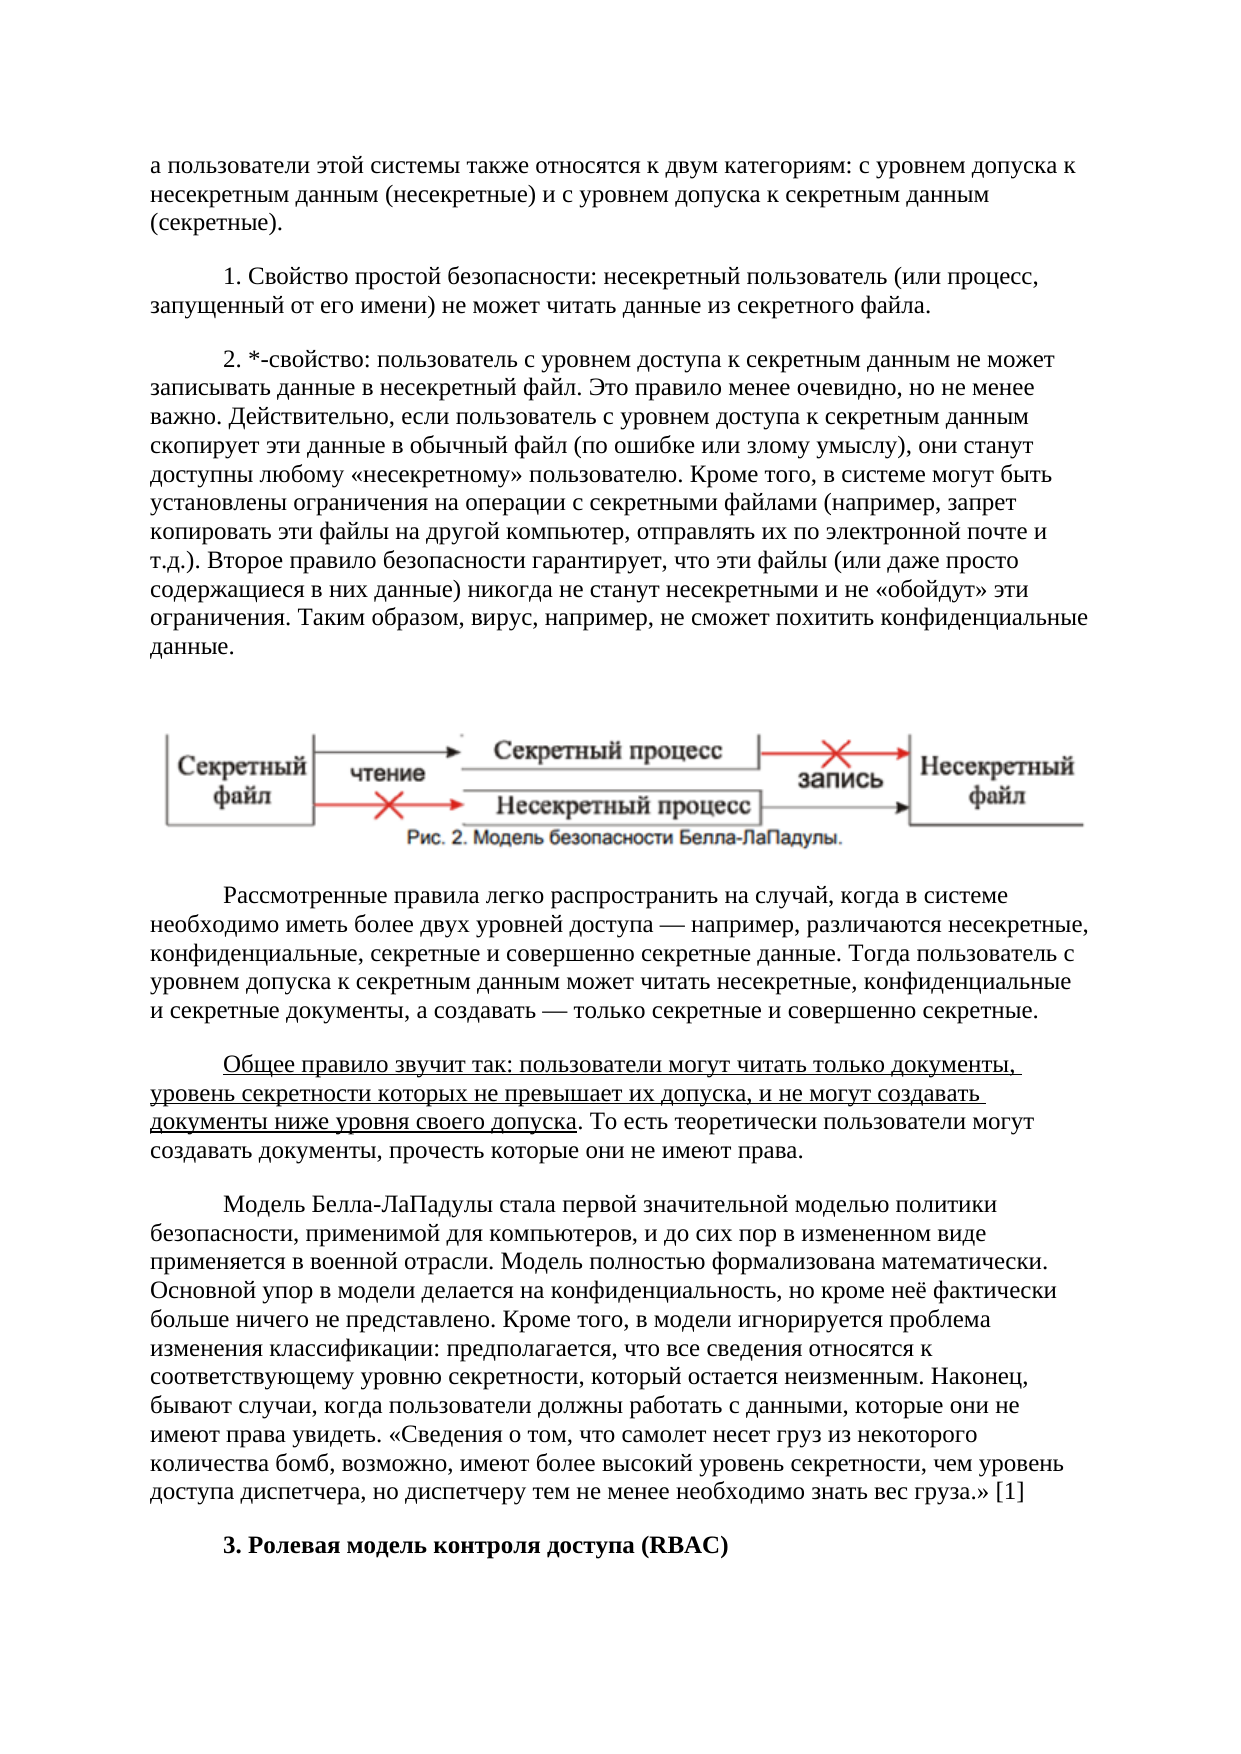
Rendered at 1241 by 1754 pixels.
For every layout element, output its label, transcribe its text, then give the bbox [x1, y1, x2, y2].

text 1. Свойство простой безопасности: несекретный пользователь (или процесс, запущенный от его имени) не может читать данные из секретного файла. [150, 261, 1090, 319]
text Общее правило звучит так: пользователи могут читать только документы, уровень секретности которых не превышает их допуска, и не могут создавать документы ниже уровня своего допуска. То есть теоретически пользователи могут создавать документы, прочесть которые они не имеют права. [150, 1049, 1090, 1164]
text Рассмотренные правила легко распространить на случай, когда в системе необходимо иметь более двух уровней доступа — например, различаются несекретные, конфиденциальные, секретные и совершенно секретные данные. Тогда пользователь с уровнем допуска к секретным данным может читать несекретные, конфиденциальные и секретные документы, а создавать — только секретные и совершенно секретные. [150, 880, 1090, 1024]
text Модель Белла-ЛаПадулы стала первой значительной моделью политики безопасности, применимой для компьютеров, и до сих пор в измененном виде применяется в военной отрасли. Модель полностью формализована математически. Основной упор в модели делается на конфиденциальность, но кроме неё фактически больше ничего не представлено. Кроме того, в модели игнорируется проблема изменения классификации: предполагается, что все сведения относятся к соответствующему уровню секретности, который остается неизменным. Наконец, бывают случаи, когда пользователи должны работать с данными, которые они не имеют права увидеть. «Сведения о том, что самолет несет груз из некоторого количества бомб, возможно, имеют более высокий уровень секретности, чем уровень доступа диспетчера, но диспетчеру тем не менее необходимо знать вес груза.» [1] [150, 1189, 1090, 1505]
picture [150, 711, 1091, 856]
text 3. Ролевая модель контроля доступа (RBAC) [150, 1530, 1090, 1559]
text а пользователи этой системы также относятся к двум категориям: с уровнем допуска к несекретным данным (несекретные) и с уровнем допуска к секретным данным (секретные). [150, 150, 1090, 236]
text 2. *-свойство: пользователь с уровнем доступа к секретным данным не может записывать данные в несекретный файл. Это правило менее очевидно, но не менее важно. Действительно, если пользователь с уровнем доступа к секретным данным скопирует эти данные в обычный файл (по ошибке или злому умыслу), они станут доступны любому «несекретному» пользователю. Кроме того, в системе могут быть установлены ограничения на операции с секретными файлами (например, запрет копировать эти файлы на другой компьютер, отправлять их по электронной почте и т.д.). Второе правило безопасности гарантирует, что эти файлы (или даже просто содержащиеся в них данные) никогда не станут несекретными и не «обойдут» эти ограничения. Таким образом, вирус, например, не сможет похитить конфиденциальные данные. [150, 344, 1090, 660]
